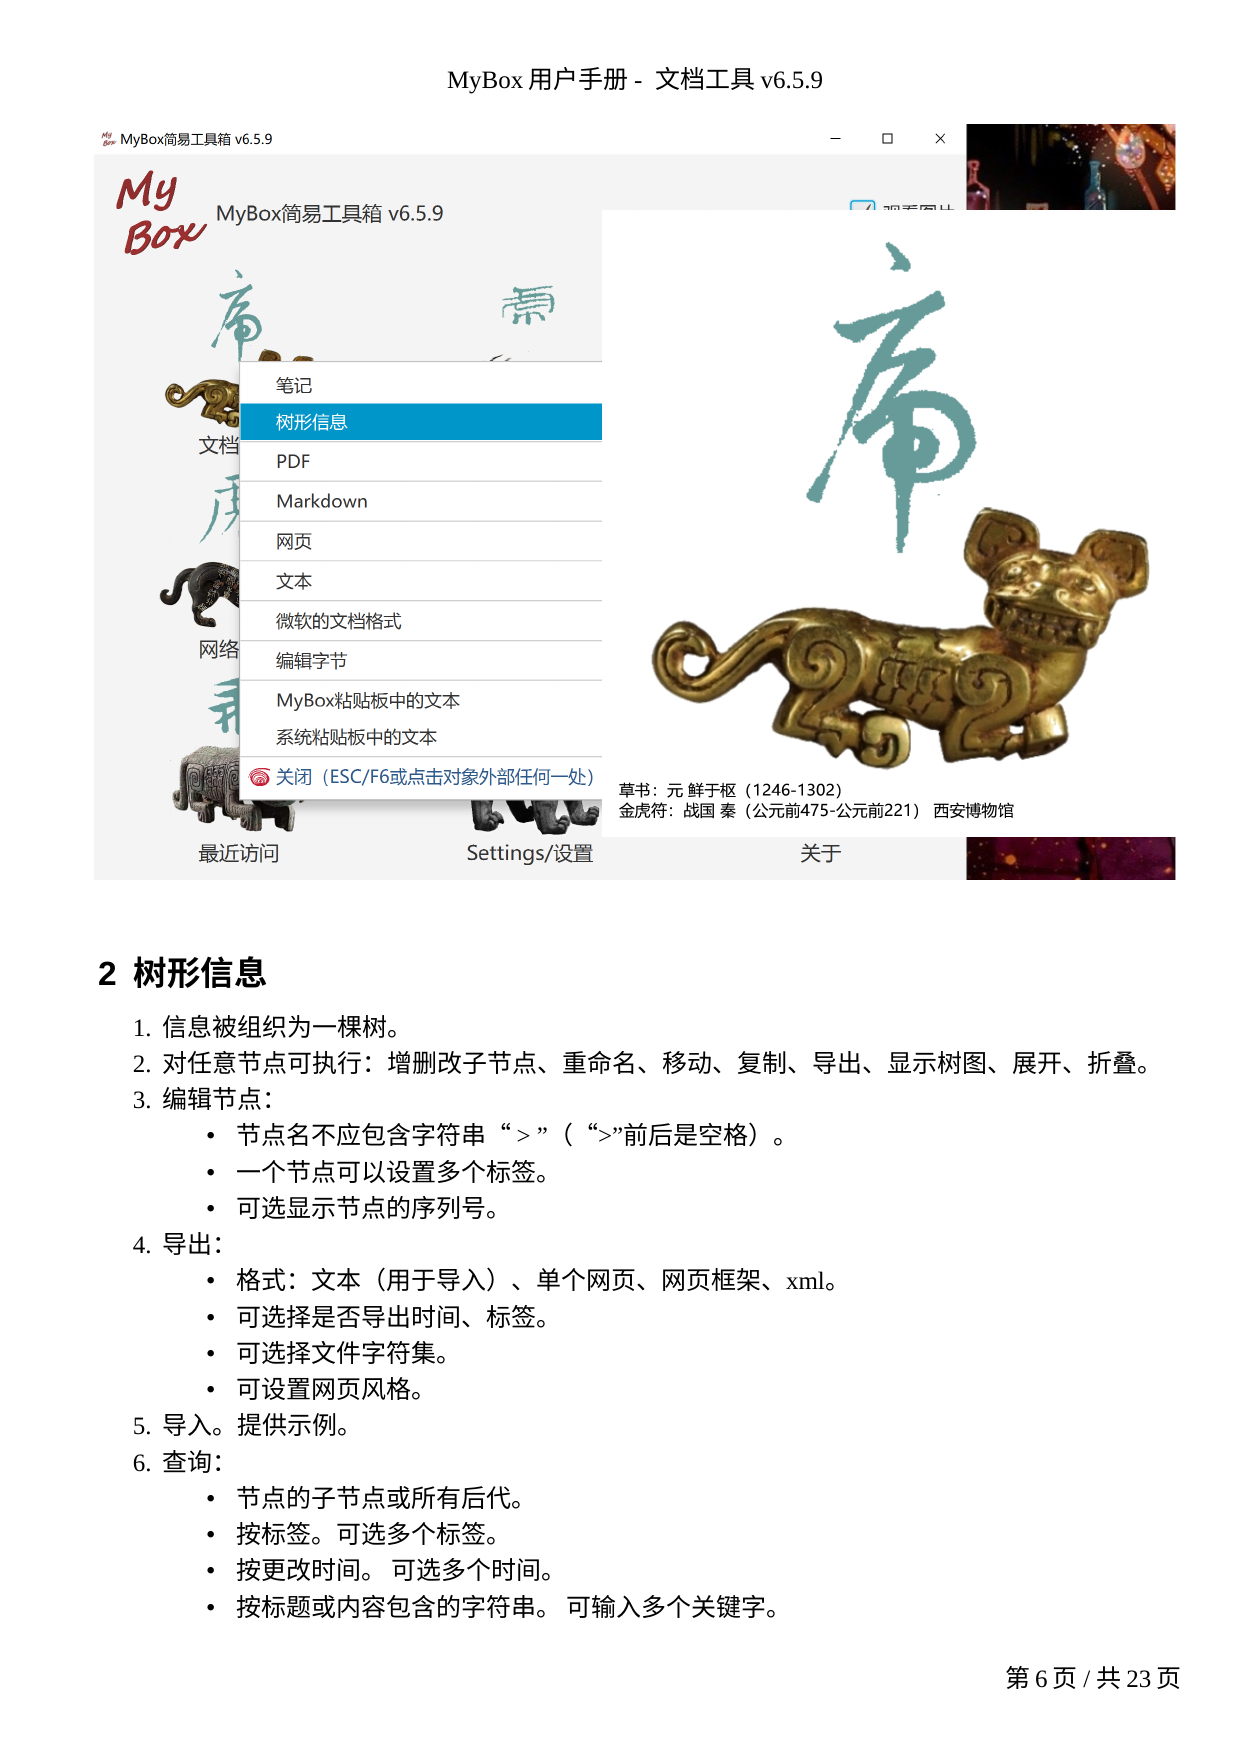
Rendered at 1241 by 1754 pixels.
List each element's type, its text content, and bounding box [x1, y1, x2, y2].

list 信息被组织为一棵树。 [133, 1007, 1181, 1043]
list 导入。提供示例。 [133, 1406, 1181, 1442]
list 可选择文件字符集。 [206, 1333, 1181, 1369]
picture [93, 124, 1176, 880]
list 格式：文本（用于导入）、单个网页、网页框架、xml。 [206, 1261, 1181, 1297]
list 按标签。可选多个标签。 [206, 1514, 1181, 1551]
list 按更改时间。 可选多个时间。 [206, 1551, 1181, 1587]
list 查询： [133, 1442, 1181, 1478]
list 节点的子节点或所有后代。 [206, 1478, 1181, 1514]
list 节点名不应包含字符串“ > ”（“>”前后是空格）。 [206, 1116, 1181, 1152]
list 一个节点可以设置多个标签。 [206, 1152, 1181, 1188]
list 可设置网页风格。 [206, 1369, 1181, 1406]
list 可选显示节点的序列号。 [206, 1188, 1181, 1224]
list 编辑节点： [133, 1079, 1181, 1116]
subtitle 树形信息 [88, 946, 1181, 994]
list 导出： [133, 1224, 1181, 1261]
list 可选择是否导出时间、标签。 [206, 1297, 1181, 1333]
list 按标题或内容包含的字符串。 可输入多个关键字。 [206, 1587, 1181, 1623]
list 对任意节点可执行：增删改子节点、重命名、移动、复制、导出、显示树图、展开、折叠。 [133, 1043, 1181, 1079]
